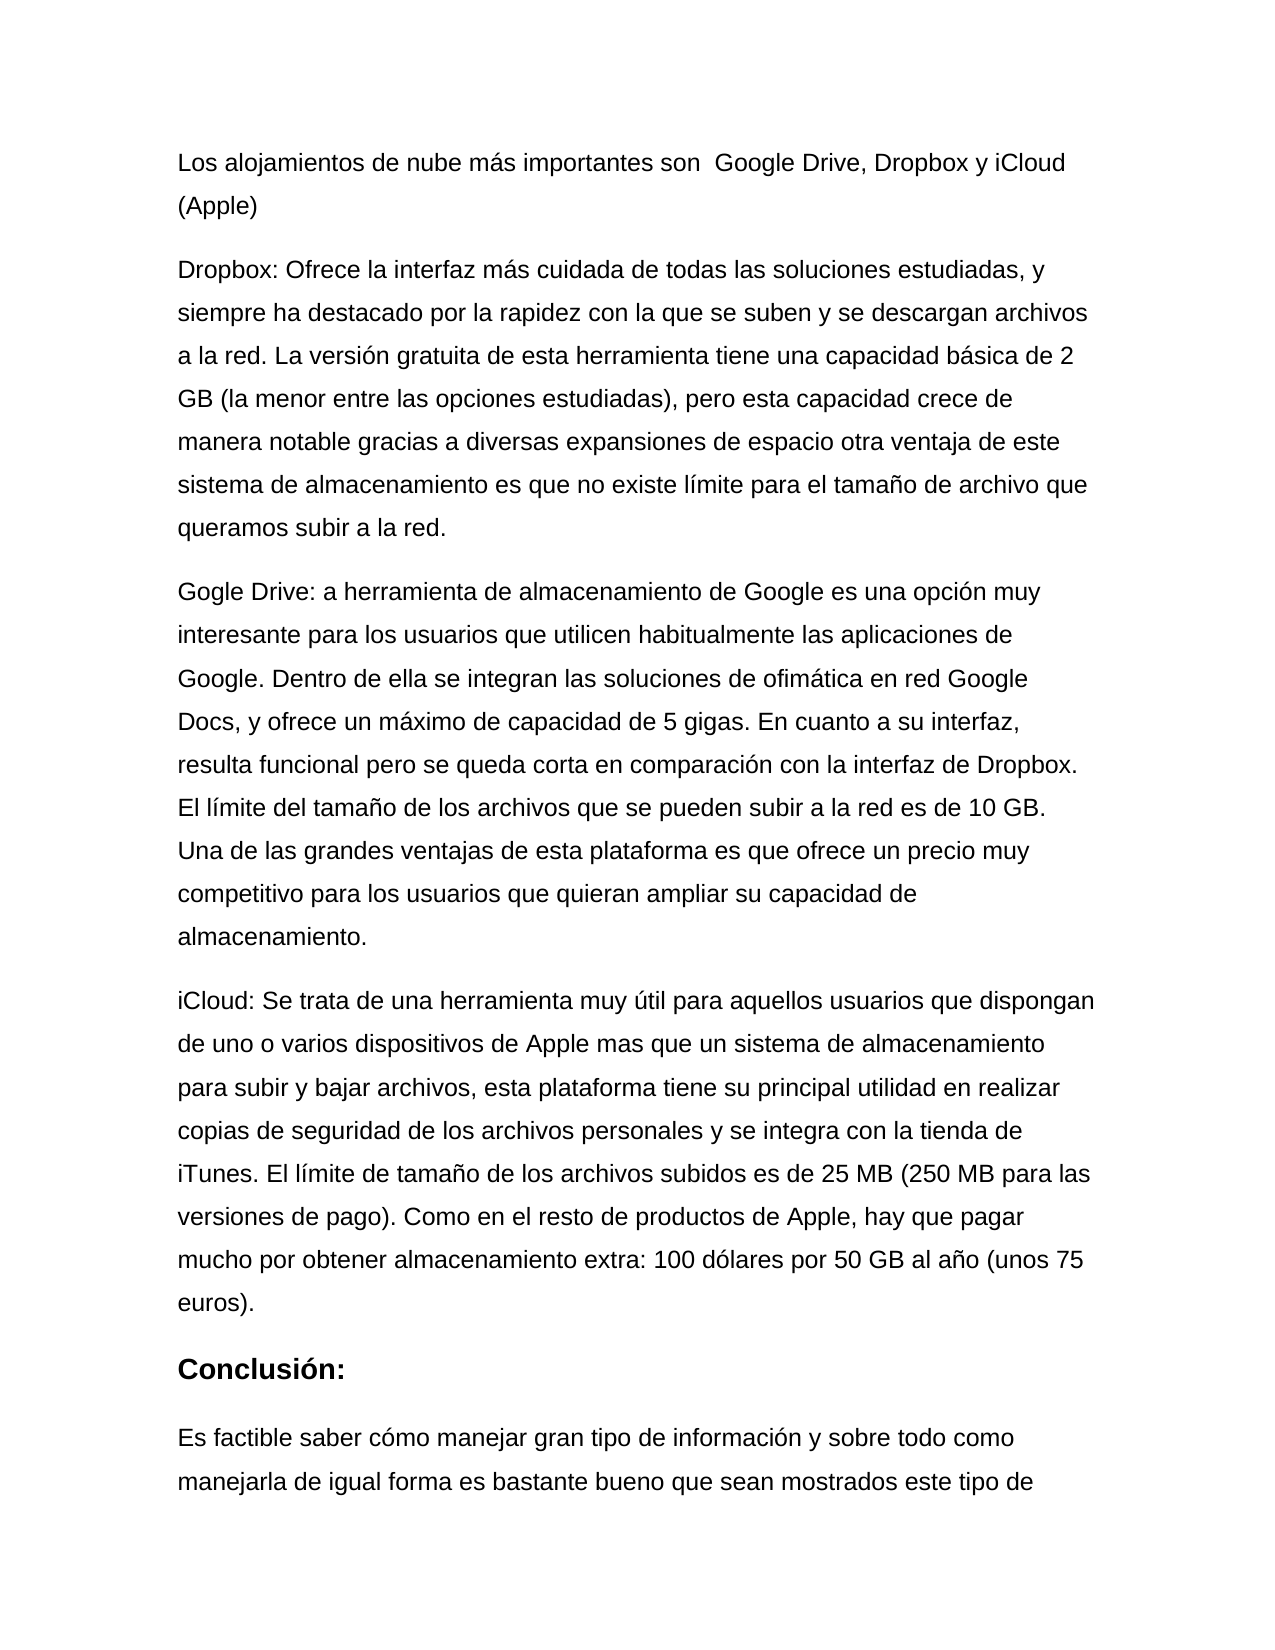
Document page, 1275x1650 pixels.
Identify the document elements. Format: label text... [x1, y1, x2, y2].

text iCloud: Se trata de una herramienta muy útil para aquellos usuarios que dispongan de uno o varios dispositivos de Apple mas que un sistema de almacenamiento para subir y bajar archivos, esta plataforma tiene su principal utilidad en realizar copias de seguridad de los archivos personales y se integra con la tienda de iTunes. El límite de tamaño de los archivos subidos es de 25 MB (250 MB para las versiones de pago). Como en el resto de productos de Apple, hay que pagar mucho por obtener almacenamiento extra: 100 dólares por 50 GB al año (unos 75 euros). [177, 986, 1098, 1317]
text Los alojamientos de nube más importantes son Google Drive, Dropbox y iCloud (Apple) [177, 148, 1098, 219]
text Gogle Drive: a herramienta de almacenamiento de Google es una opción muy interesante para los usuarios que utilicen habitualmente las aplicaciones de Google. Dentro de ella se integran las soluciones de ofimática en red Google Docs, y ofrece un máximo de capacidad de 5 gigas. En cuanto a su interfaz, resulta funcional pero se queda corta en comparación con la interfaz de Dropbox. El límite del tamaño de los archivos que se pueden subir a la red es de 10 GB. Una de las grandes ventajas de esta plataforma es que ofrece un precio muy competitivo para los usuarios que quieran ampliar su capacidad de almacenamiento. [177, 577, 1098, 951]
text Es factible saber cómo manejar gran tipo de información y sobre todo como manejarla de igual forma es bastante bueno que sean mostrados este tipo de [177, 1423, 1098, 1495]
text Conclusión: [177, 1352, 1098, 1386]
text Dropbox: Ofrece la interfaz más cuidada de todas las soluciones estudiadas, y siempre ha destacado por la rapidez con la que se suben y se descargan archivos a la red. La versión gratuita de esta herramienta tiene una capacidad básica de 2 GB (la menor entre las opciones estudiadas), pero esta capacidad crece de manera notable gracias a diversas expansiones de espacio otra ventaja de este sistema de almacenamiento es que no existe límite para el tamaño de archivo que queramos subir a la red. [177, 255, 1098, 542]
